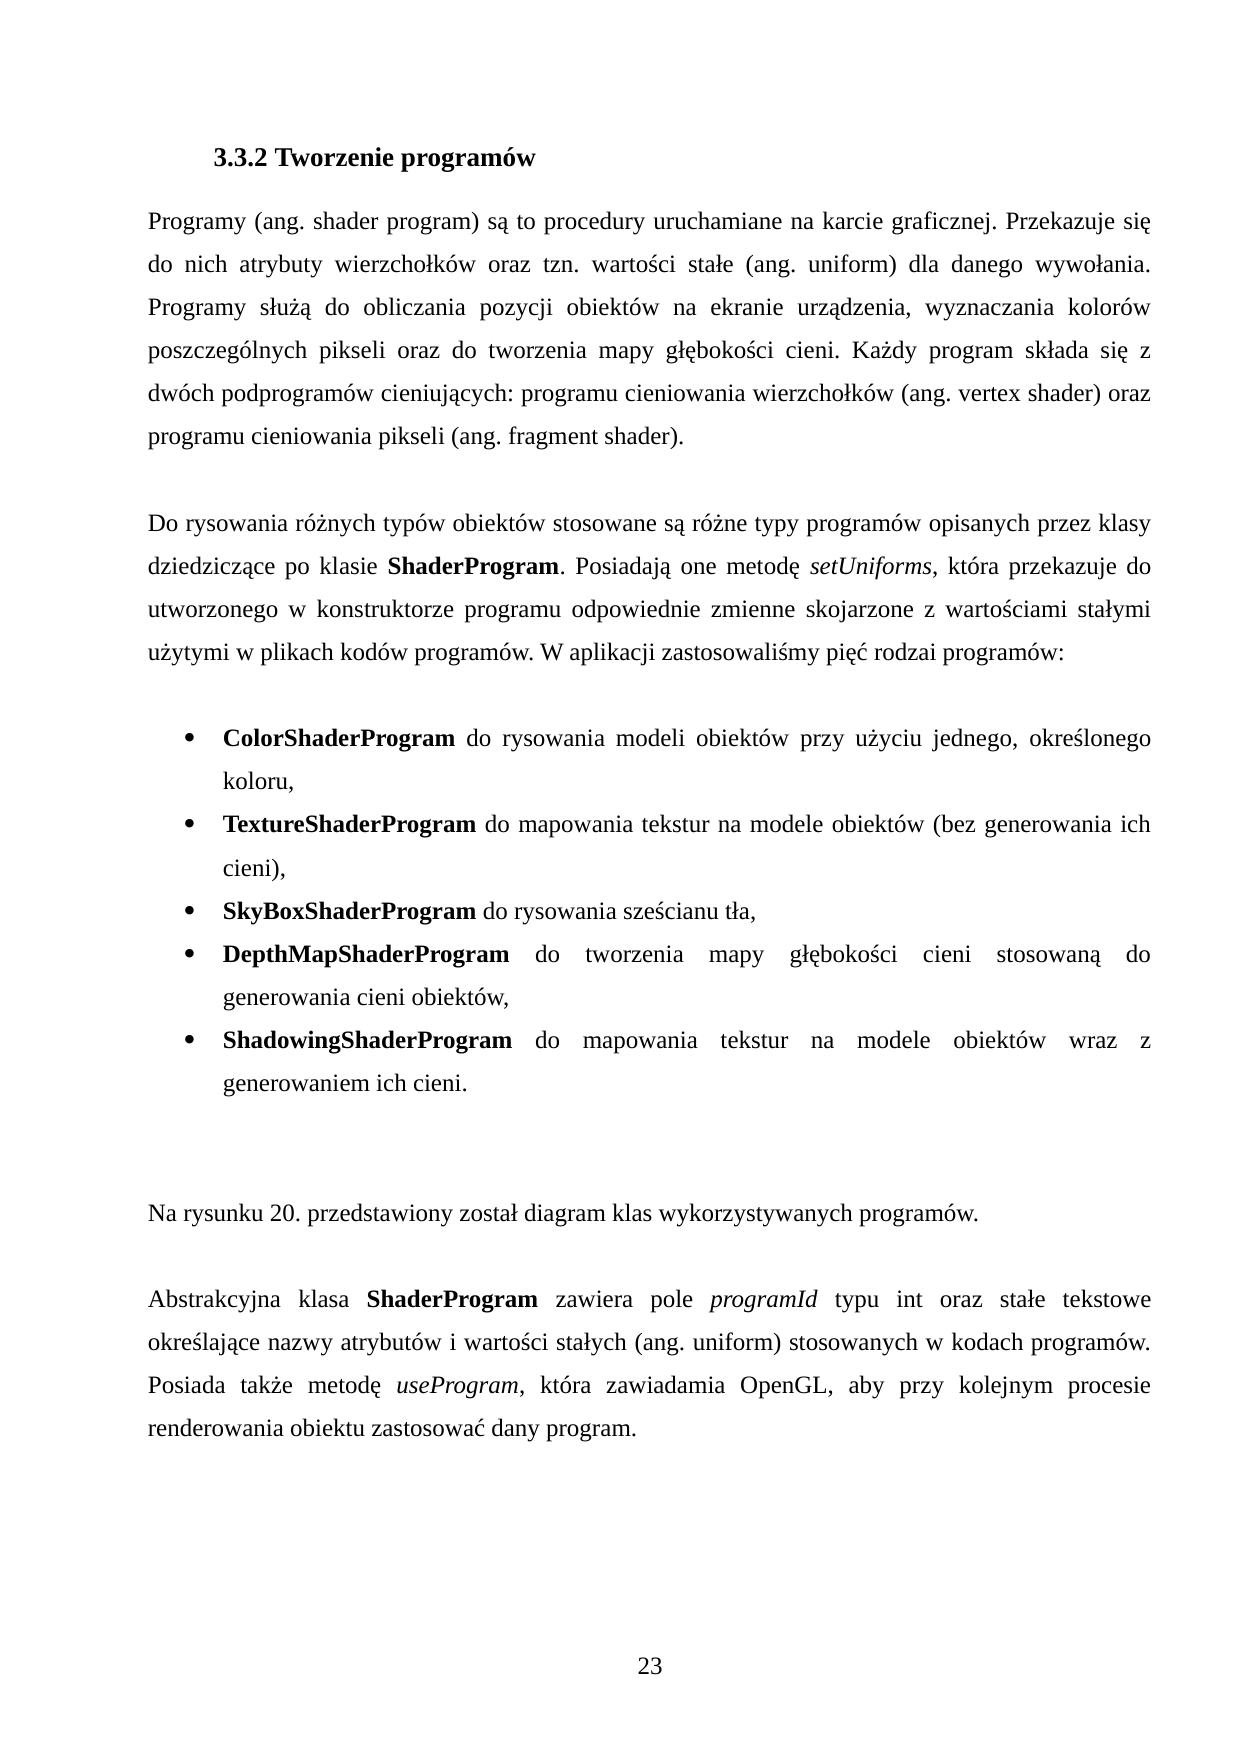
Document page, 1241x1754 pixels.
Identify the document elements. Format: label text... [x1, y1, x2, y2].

text Programy (ang. shader program) są to procedury uruchamiane na karcie graficznej. Przekazuje się do nich atrybuty wierzchołków oraz tzn. wartości stałe (ang. uniform) dla danego wywołania. Programy służą do obliczania pozycji obiektów na ekranie urządzenia, wyznaczania kolorów poszczególnych pikseli oraz do tworzenia mapy głębokości cieni. Każdy program składa się z dwóch podprogramów cieniujących: programu cieniowania wierzchołków (ang. vertex shader) oraz programu cieniowania pikseli (ang. fragment shader). [148, 206, 1152, 450]
list DepthMapShaderProgram do tworzenia mapy głębokości cieni stosowaną do generowania cieni obiektów, [185, 939, 1152, 1011]
list ShadowingShaderProgram do mapowania tekstur na modele obiektów wraz z generowaniem ich cieni. [185, 1025, 1152, 1097]
list TextureShaderProgram do mapowania tekstur na modele obiektów (bez generowania ich cieni), [185, 809, 1152, 881]
text Abstrakcyjna klasa ShaderProgram zawiera pole programId typu int oraz stałe tekstowe określające nazwy atrybutów i wartości stałych (ang. uniform) stosowanych w kodach programów. Posiada także metodę useProgram, która zawiadamia OpenGL, aby przy kolejnym procesie renderowania obiektu zastosować dany program. [148, 1284, 1152, 1442]
subtitle Tworzenie programów [207, 141, 1152, 172]
text Na rysunku 20. przedstawiony został diagram klas wykorzystywanych programów. [148, 1198, 1152, 1226]
text Do rysowania różnych typów obiektów stosowane są różne typy programów opisanych przez klasy dziedziczące po klasie ShaderProgram. Posiadają one metodę setUniforms, która przekazuje do utworzonego w konstruktorze programu odpowiednie zmienne skojarzone z wartościami stałymi użytymi w plikach kodów programów. W aplikacji zastosowaliśmy pięć rodzai programów: [148, 508, 1152, 666]
list SkyBoxShaderProgram do rysowania sześcianu tła, [185, 896, 1152, 924]
list ColorShaderProgram do rysowania modeli obiektów przy użyciu jednego, określonego koloru, [185, 723, 1152, 795]
